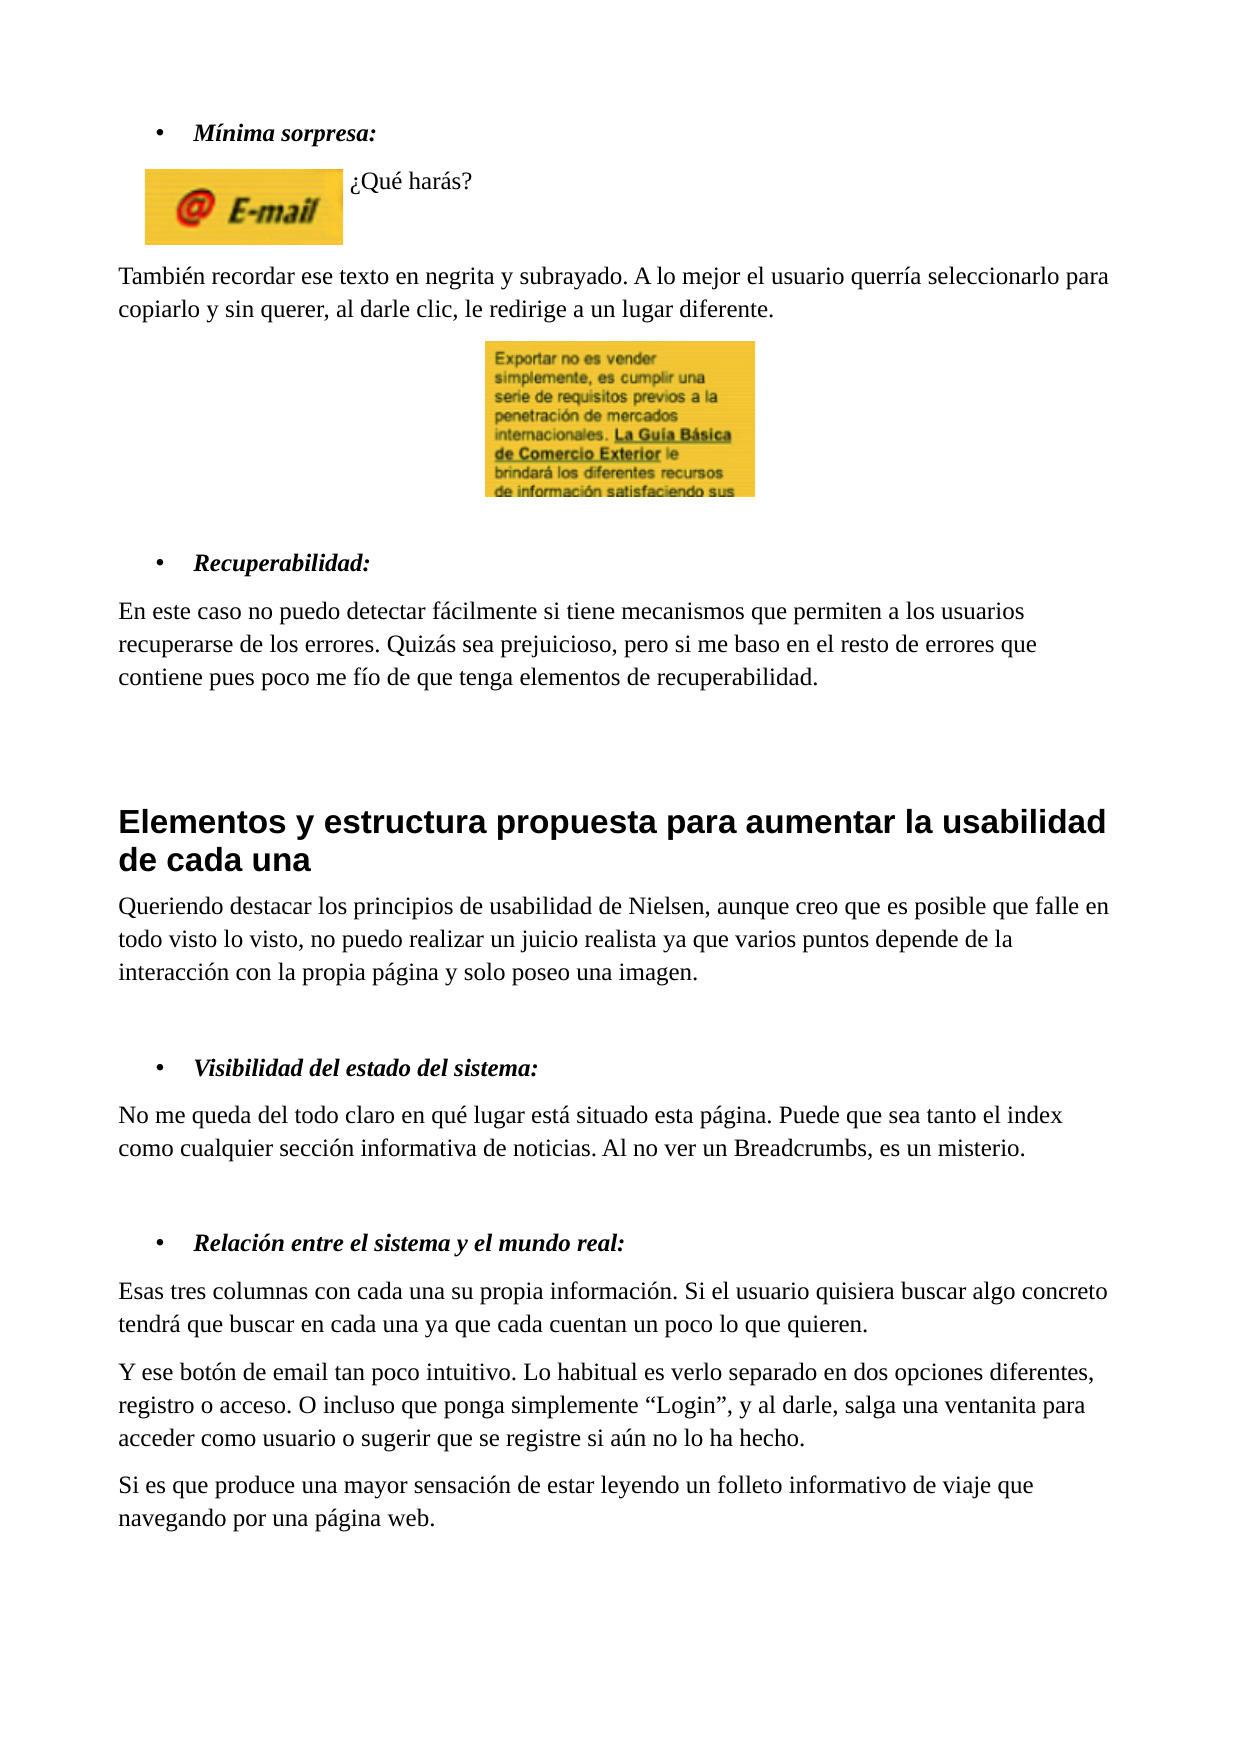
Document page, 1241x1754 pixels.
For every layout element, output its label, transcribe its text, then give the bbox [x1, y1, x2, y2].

list Relación entre el sistema y el mundo real: [156, 1228, 1122, 1257]
text Esas tres columnas con cada una su propia información. Si el usuario quisiera buscar algo concreto tendrá que buscar en cada una ya que cada cuentan un poco lo que quieren. [118, 1276, 1122, 1338]
list Visibilidad del estado del sistema: [156, 1053, 1122, 1081]
text No me queda del todo claro en qué lugar está situado esta página. Puede que sea tanto el index como cualquier sección informativa de noticias. Al no ver un Breadcrumbs, es un misterio. [118, 1100, 1122, 1162]
text En este caso no puedo detectar fácilmente si tiene mecanismos que permiten a los usuarios recuperarse de los errores. Quizás sea prejuicioso, pero si me baso en el resto de errores que contiene pues poco me fío de que tenga elementos de recuperabilidad. [118, 596, 1122, 691]
list Recuperabilidad: [156, 548, 1122, 577]
text Si es que produce una mayor sensación de estar leyendo un folleto informativo de viaje que navegando por una página web. [118, 1470, 1122, 1532]
text Queriendo destacar los principios de usabilidad de Nielsen, aunque creo que es posible que falle en todo visto lo visto, no puedo realizar un juicio realista ya que varios puntos depende de la interacción con la propia página y solo poseo una imagen. [118, 891, 1122, 986]
text Y ese botón de email tan poco intuitivo. Lo habitual es verlo separado en dos opciones diferentes, registro o acceso. O incluso que ponga simplemente “Login”, y al darle, salga una ventanita para acceder como usuario o sugerir que se registre si aún no lo ha hecho. [118, 1357, 1122, 1451]
picture [144, 169, 344, 245]
list Mínima sorpresa: [156, 118, 1122, 147]
picture [485, 341, 756, 497]
text ¿Qué harás? [118, 166, 1122, 194]
subtitle Elementos y estructura propuesta para aumentar la usabilidad de cada una [118, 802, 1122, 879]
text También recordar ese texto en negrita y subrayado. A lo mejor el usuario querría seleccionarlo para copiarlo y sin querer, al darle clic, le redirige a un lugar diferente. [118, 261, 1122, 323]
